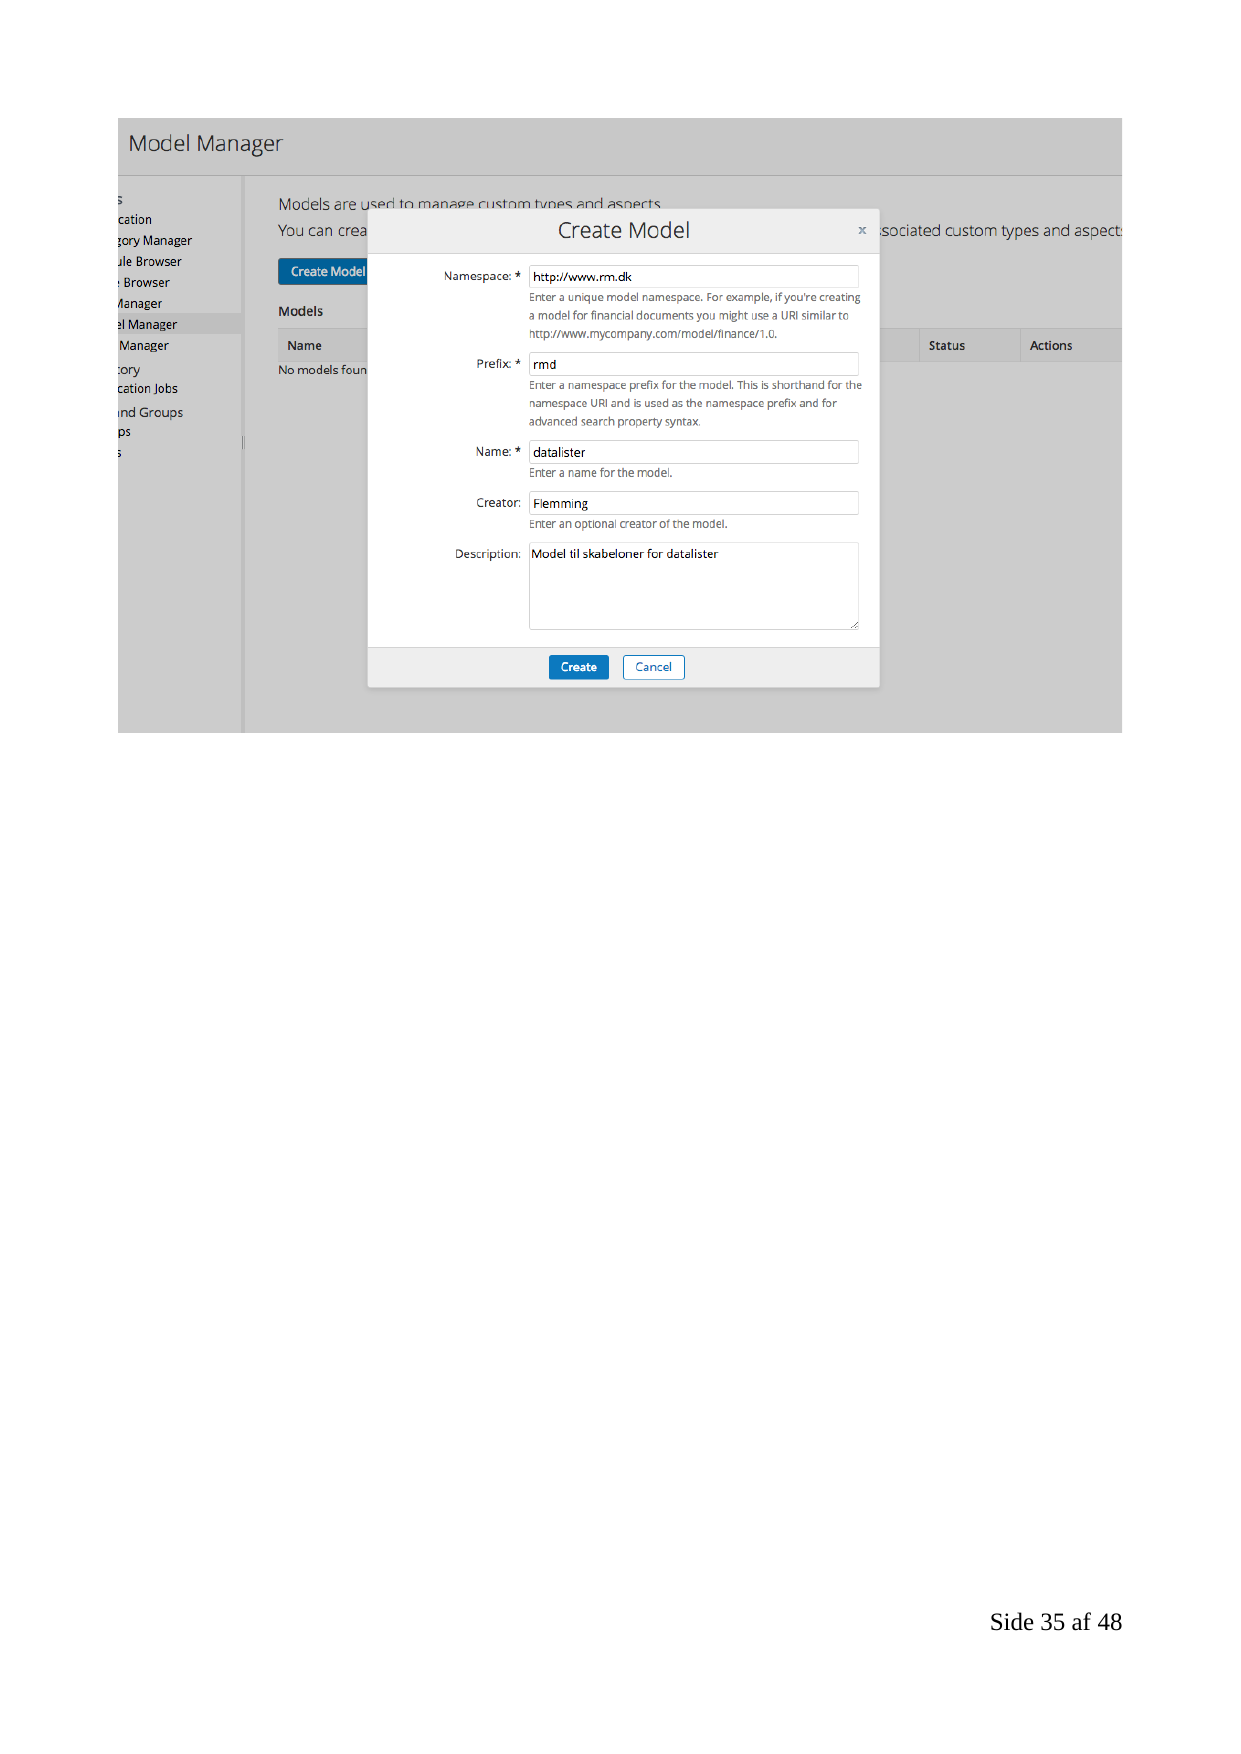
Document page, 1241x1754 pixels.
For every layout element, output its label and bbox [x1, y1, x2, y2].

picture [118, 118, 1123, 733]
